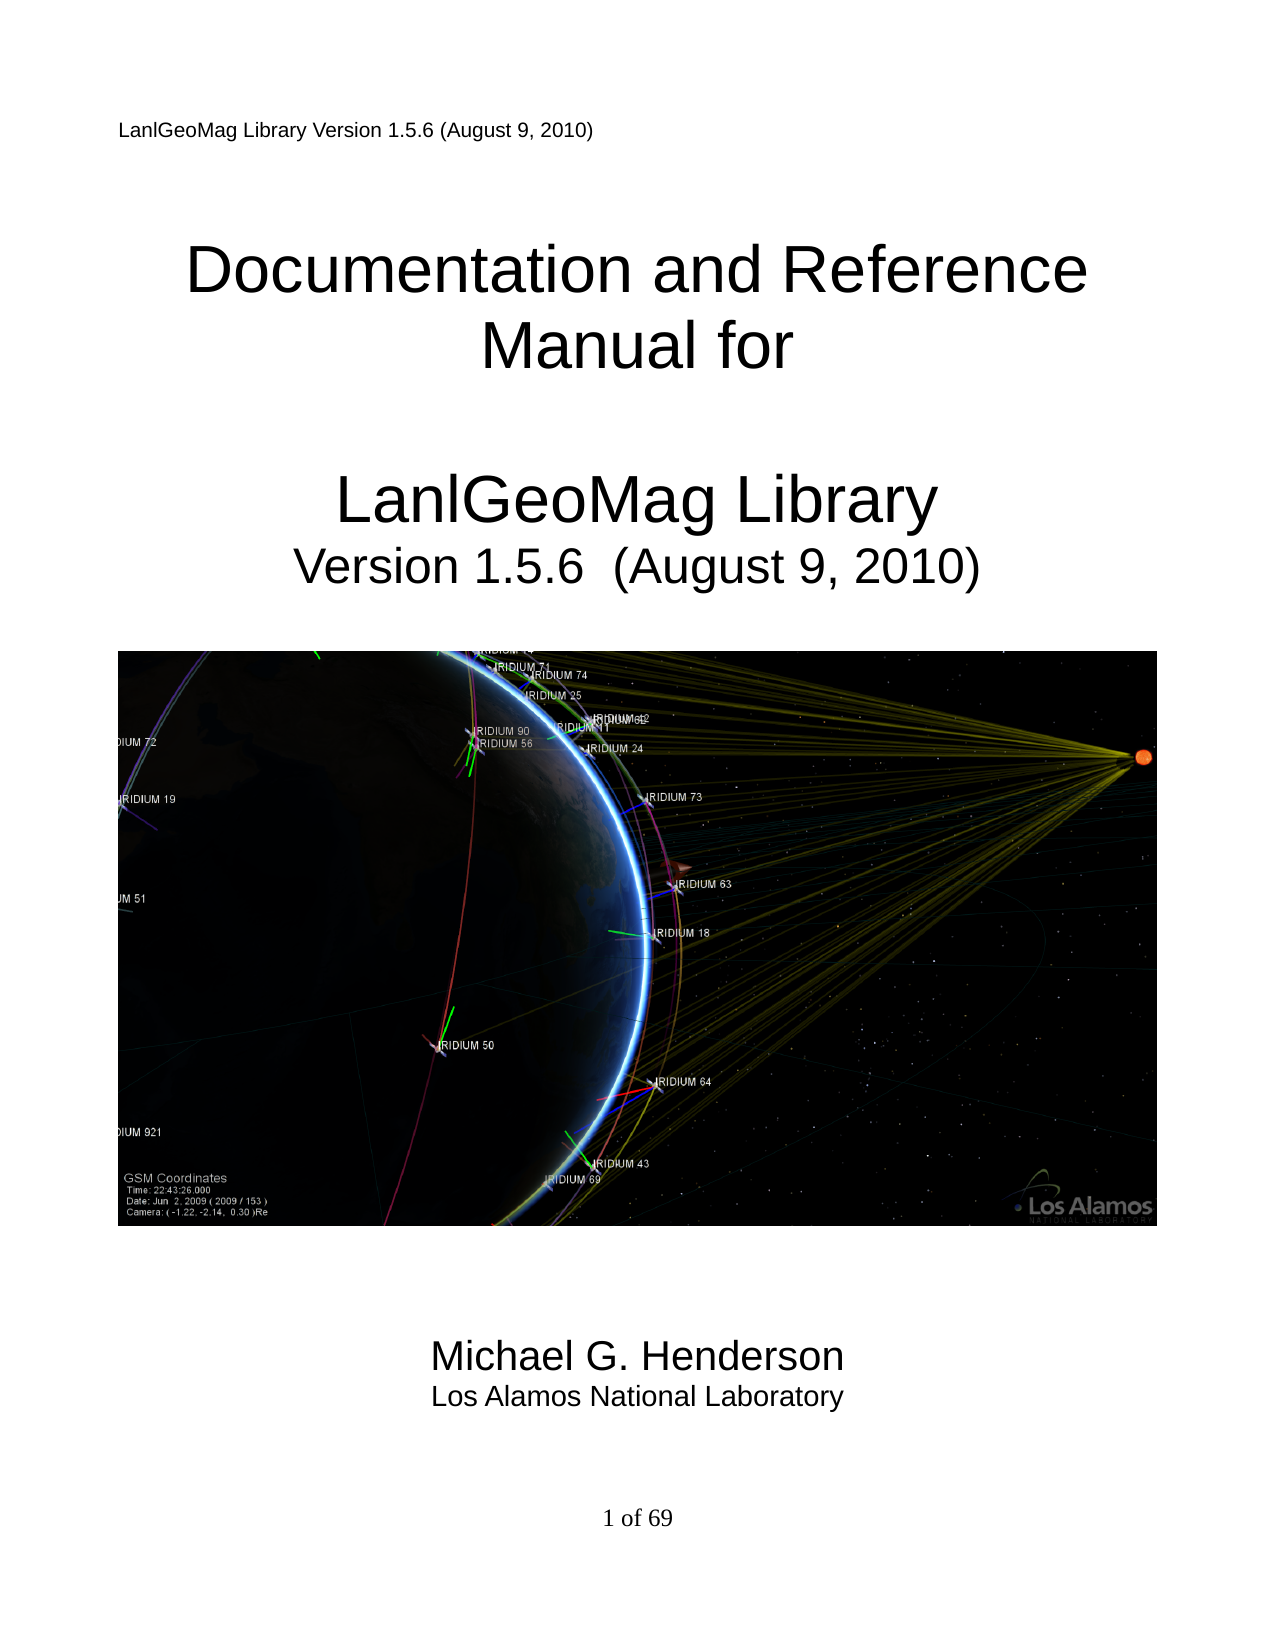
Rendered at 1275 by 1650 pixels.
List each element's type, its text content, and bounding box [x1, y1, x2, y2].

text Michael G. Henderson [118, 1331, 1157, 1379]
text Documentation and Reference Manual for [118, 229, 1157, 383]
text LanlGeoMag Library [118, 459, 1157, 536]
text Los Alamos National Laboratory [118, 1379, 1157, 1412]
text Version 1.5.6 (August 9, 2010) [118, 536, 1157, 594]
picture [118, 651, 1157, 1226]
